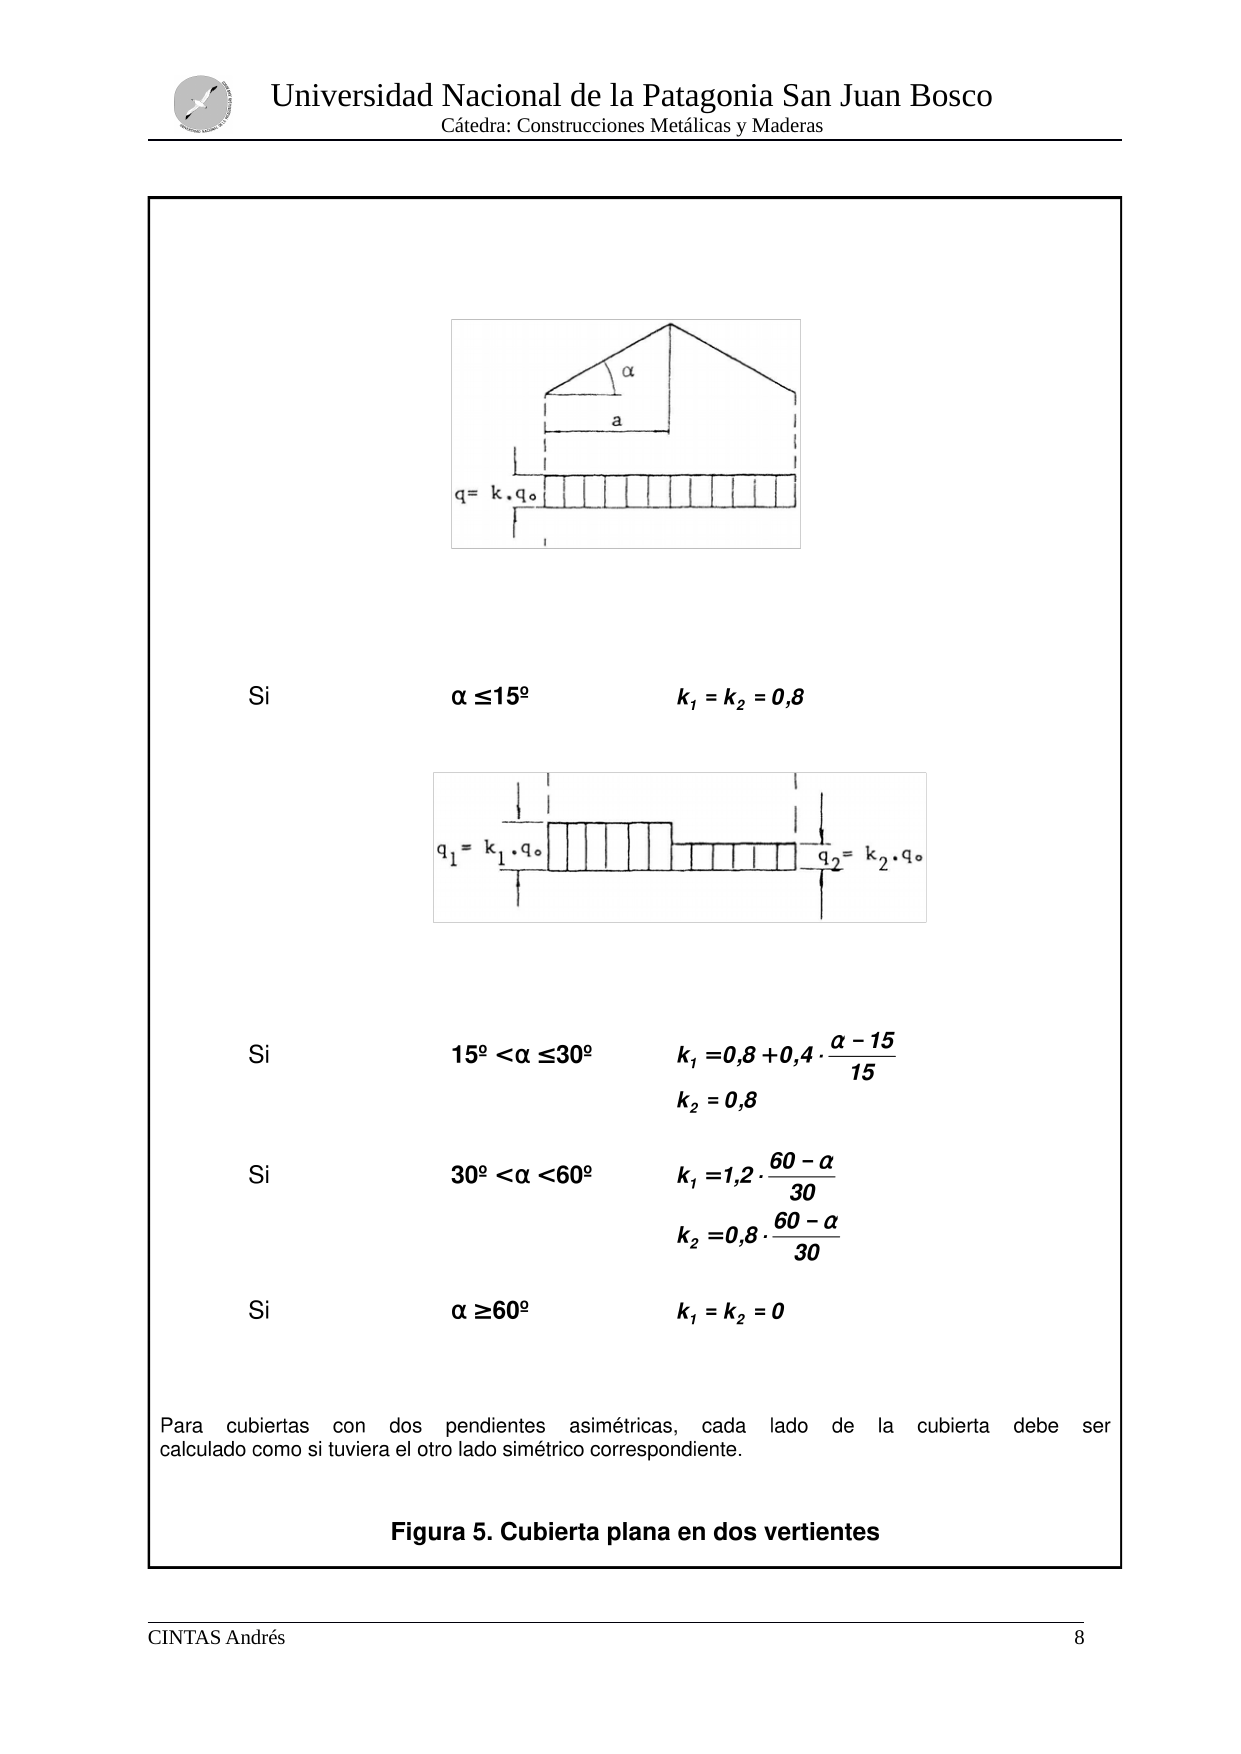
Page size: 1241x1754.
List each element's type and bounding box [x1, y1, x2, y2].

picture [173, 75, 233, 134]
picture [147, 196, 1123, 1569]
